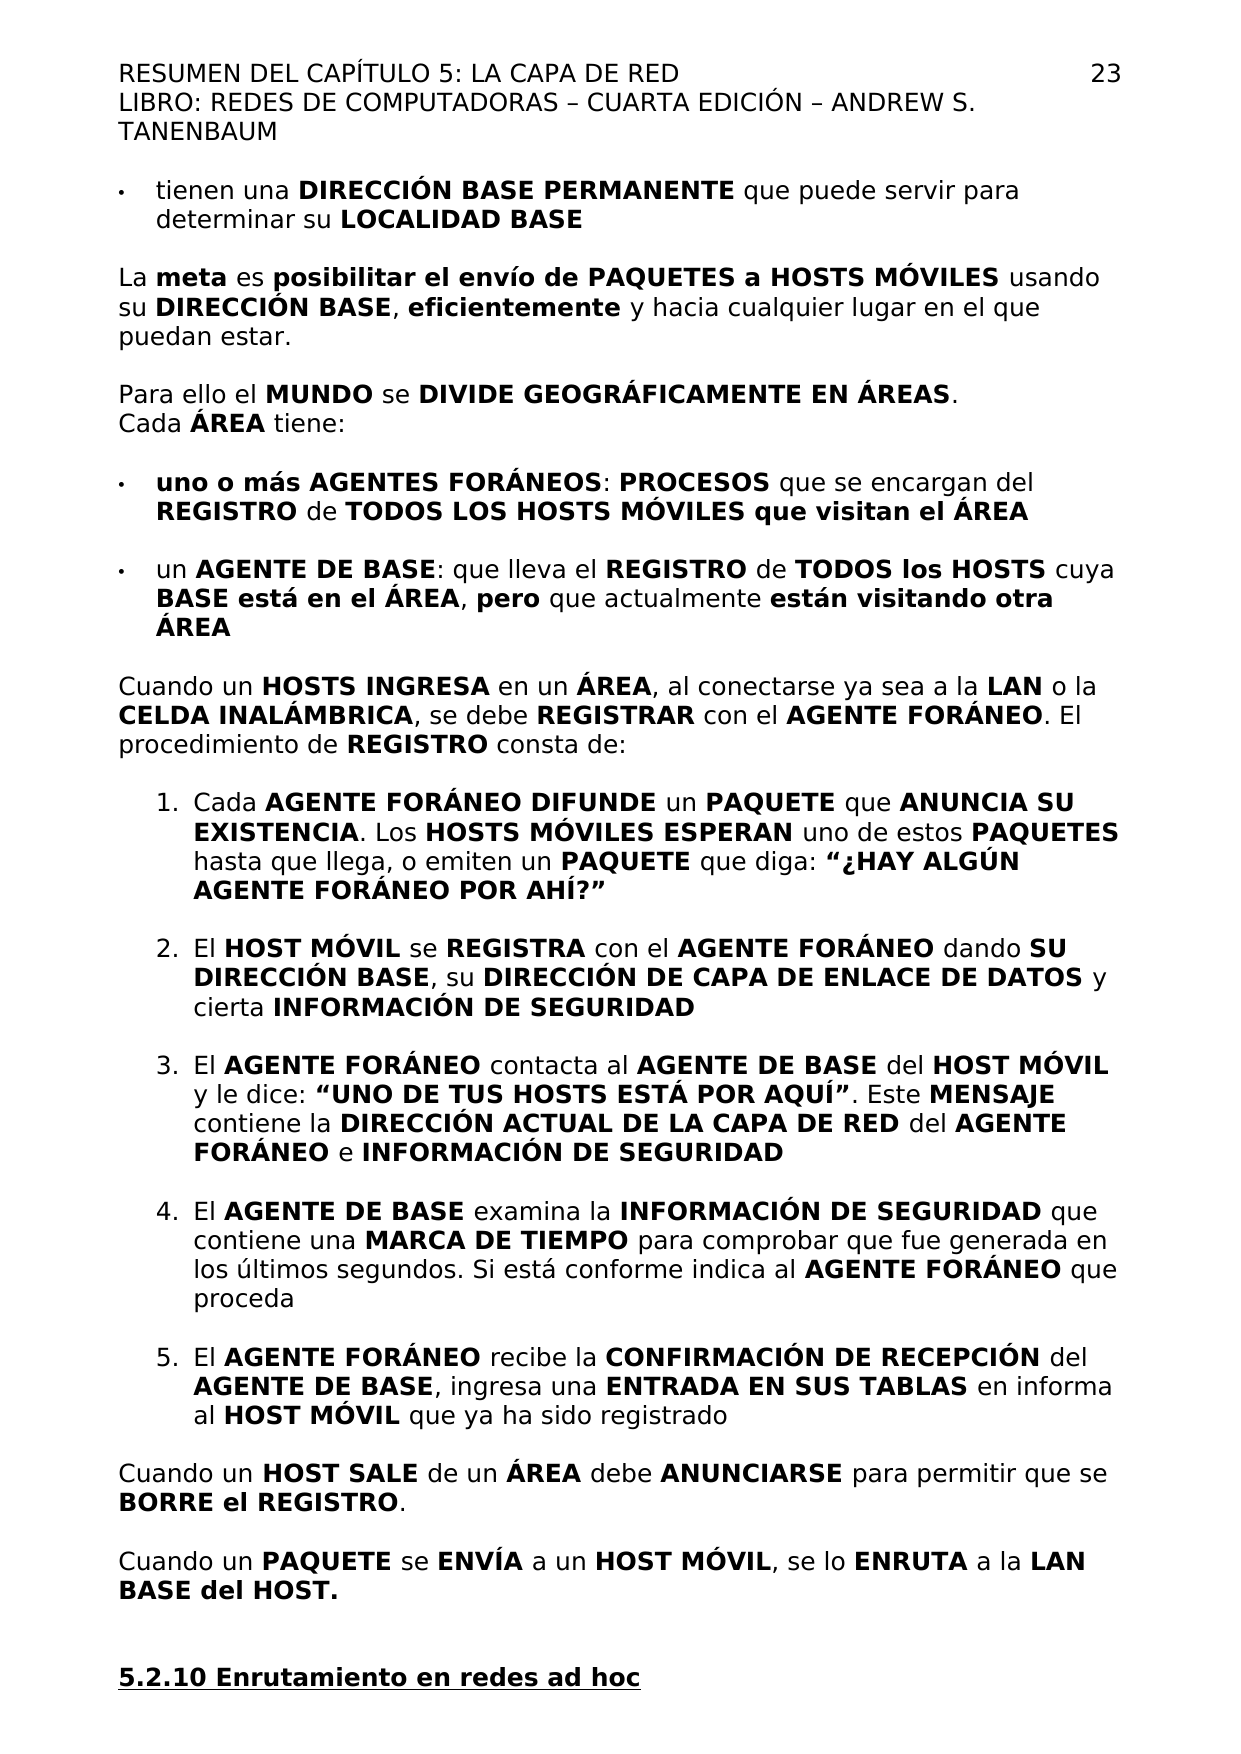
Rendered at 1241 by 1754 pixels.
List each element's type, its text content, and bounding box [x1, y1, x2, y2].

list un AGENTE DE BASE: que lleva el REGISTRO de TODOS los HOSTS cuya BASE está en el ÁREA, pero que actualmente están visitando otra ÁREA [118, 555, 1122, 643]
text Para ello el MUNDO se DIVIDE GEOGRÁFICAMENTE EN ÁREAS. [118, 380, 1122, 409]
list El AGENTE DE BASE examina la INFORMACIÓN DE SEGURIDAD que contiene una MARCA DE TIEMPO para comprobar que fue generada en los últimos segundos. Si está conforme indica al AGENTE FORÁNEO que proceda [156, 1197, 1122, 1313]
list El AGENTE FORÁNEO recibe la CONFIRMACIÓN DE RECEPCIÓN del AGENTE DE BASE, ingresa una ENTRADA EN SUS TABLAS en informa al HOST MÓVIL que ya ha sido registrado [156, 1343, 1122, 1430]
list Cada AGENTE FORÁNEO DIFUNDE un PAQUETE que ANUNCIA SU EXISTENCIA. Los HOSTS MÓVILES ESPERAN uno de estos PAQUETES hasta que llega, o emiten un PAQUETE que diga: “¿HAY ALGÚN AGENTE FORÁNEO POR AHÍ?” [156, 788, 1122, 905]
list tienen una DIRECCIÓN BASE PERMANENTE que puede servir para determinar su LOCALIDAD BASE [118, 176, 1122, 234]
text Cada ÁREA tiene: [118, 409, 1122, 438]
text Cuando un HOST SALE de un ÁREA debe ANUNCIARSE para permitir que se BORRE el REGISTRO. [118, 1459, 1122, 1518]
text La meta es posibilitar el envío de PAQUETES a HOSTS MÓVILES usando su DIRECCIÓN BASE, eficientemente y hacia cualquier lugar en el que puedan estar. [118, 263, 1122, 351]
text 5.2.10 Enrutamiento en redes ad hoc [118, 1663, 1122, 1693]
list El AGENTE FORÁNEO contacta al AGENTE DE BASE del HOST MÓVIL y le dice: “UNO DE TUS HOSTS ESTÁ POR AQUÍ”. Este MENSAJE contiene la DIRECCIÓN ACTUAL DE LA CAPA DE RED del AGENTE FORÁNEO e INFORMACIÓN DE SEGURIDAD [156, 1051, 1122, 1168]
list uno o más AGENTES FORÁNEOS: PROCESOS que se encargan del REGISTRO de TODOS LOS HOSTS MÓVILES que visitan el ÁREA [118, 468, 1122, 526]
text Cuando un HOSTS INGRESA en un ÁREA, al conectarse ya sea a la LAN o la CELDA INALÁMBRICA, se debe REGISTRAR con el AGENTE FORÁNEO. El procedimiento de REGISTRO consta de: [118, 672, 1122, 759]
list El HOST MÓVIL se REGISTRA con el AGENTE FORÁNEO dando SU DIRECCIÓN BASE, su DIRECCIÓN DE CAPA DE ENLACE DE DATOS y cierta INFORMACIÓN DE SEGURIDAD [156, 934, 1122, 1022]
text Cuando un PAQUETE se ENVÍA a un HOST MÓVIL, se lo ENRUTA a la LAN BASE del HOST. [118, 1547, 1122, 1605]
